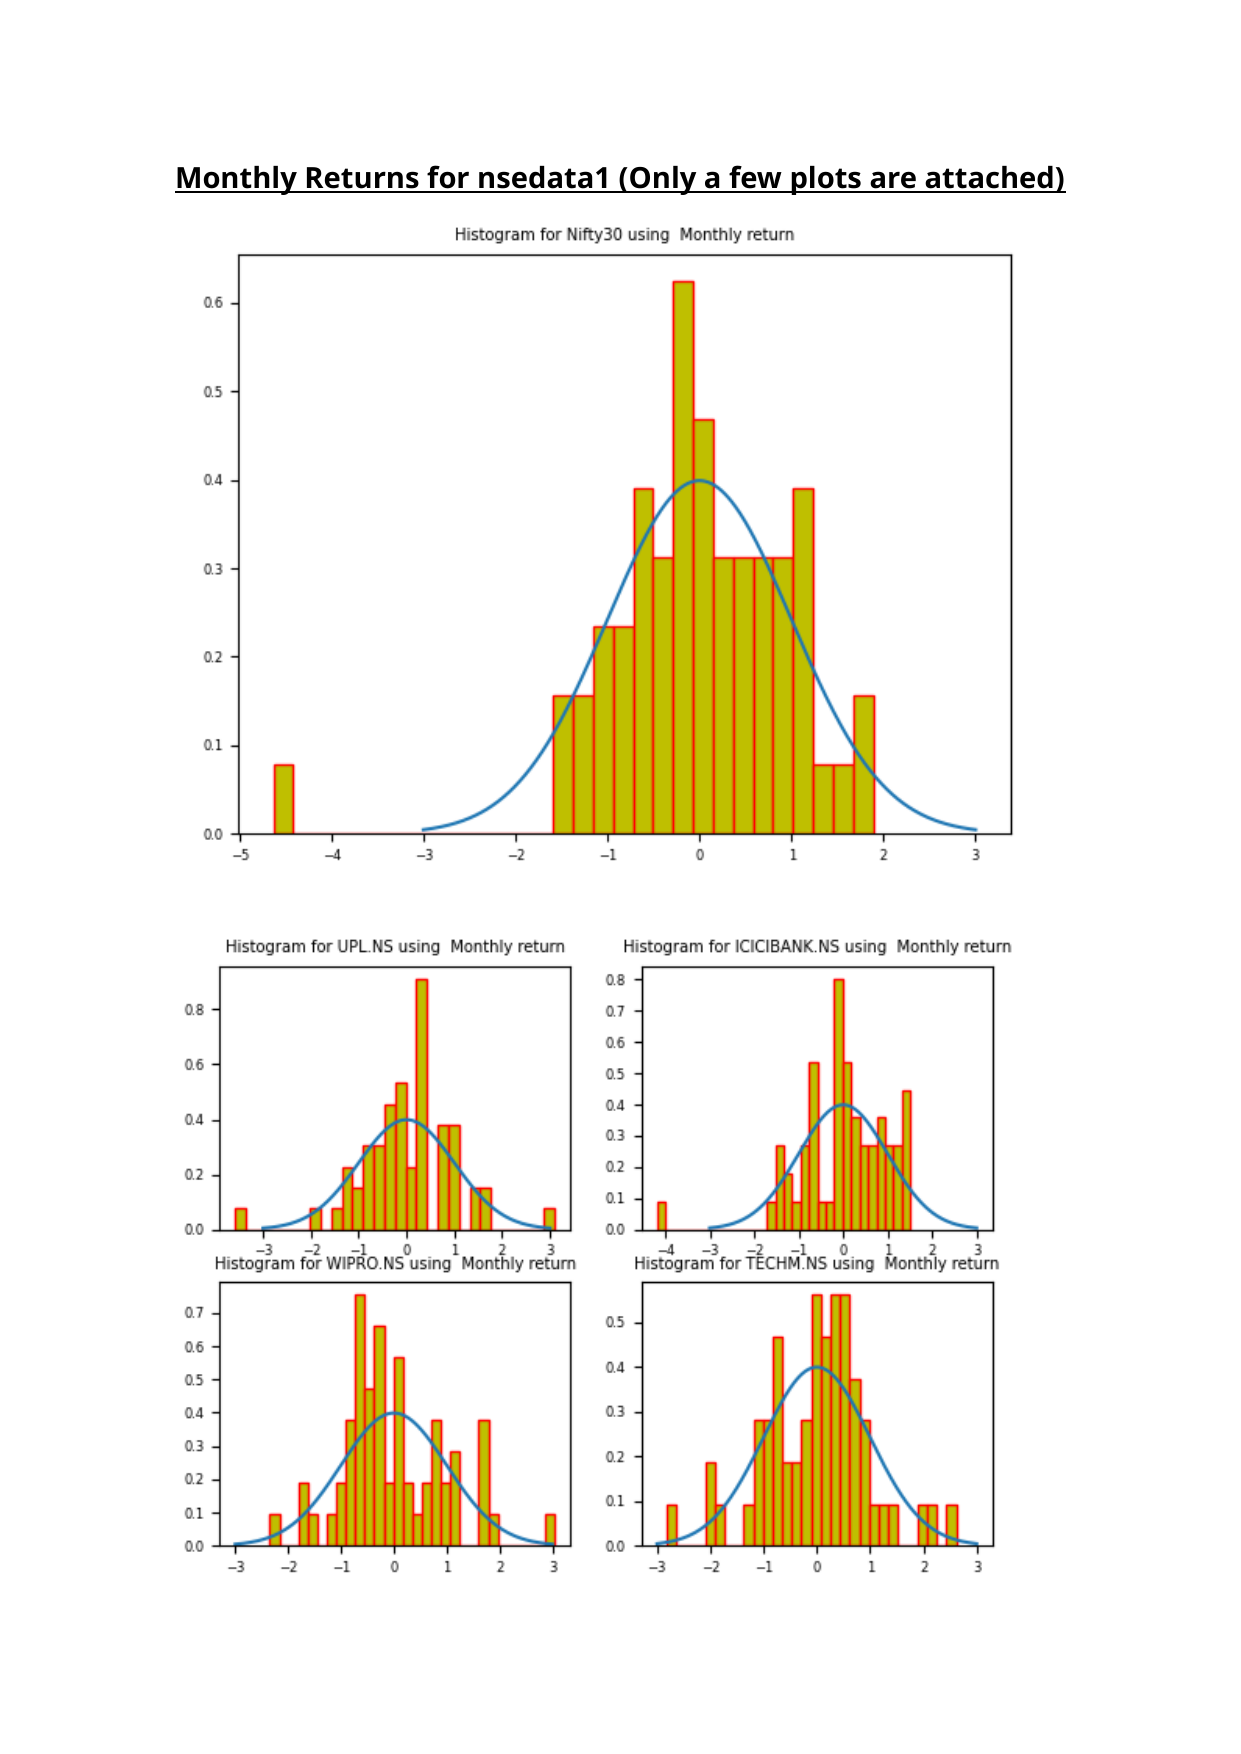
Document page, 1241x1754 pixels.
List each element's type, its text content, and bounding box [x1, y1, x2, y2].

picture [187, 217, 1053, 876]
text Monthly Returns for nsedata1 (Only a few plots are attached) [118, 158, 1122, 197]
picture [168, 929, 1035, 1588]
